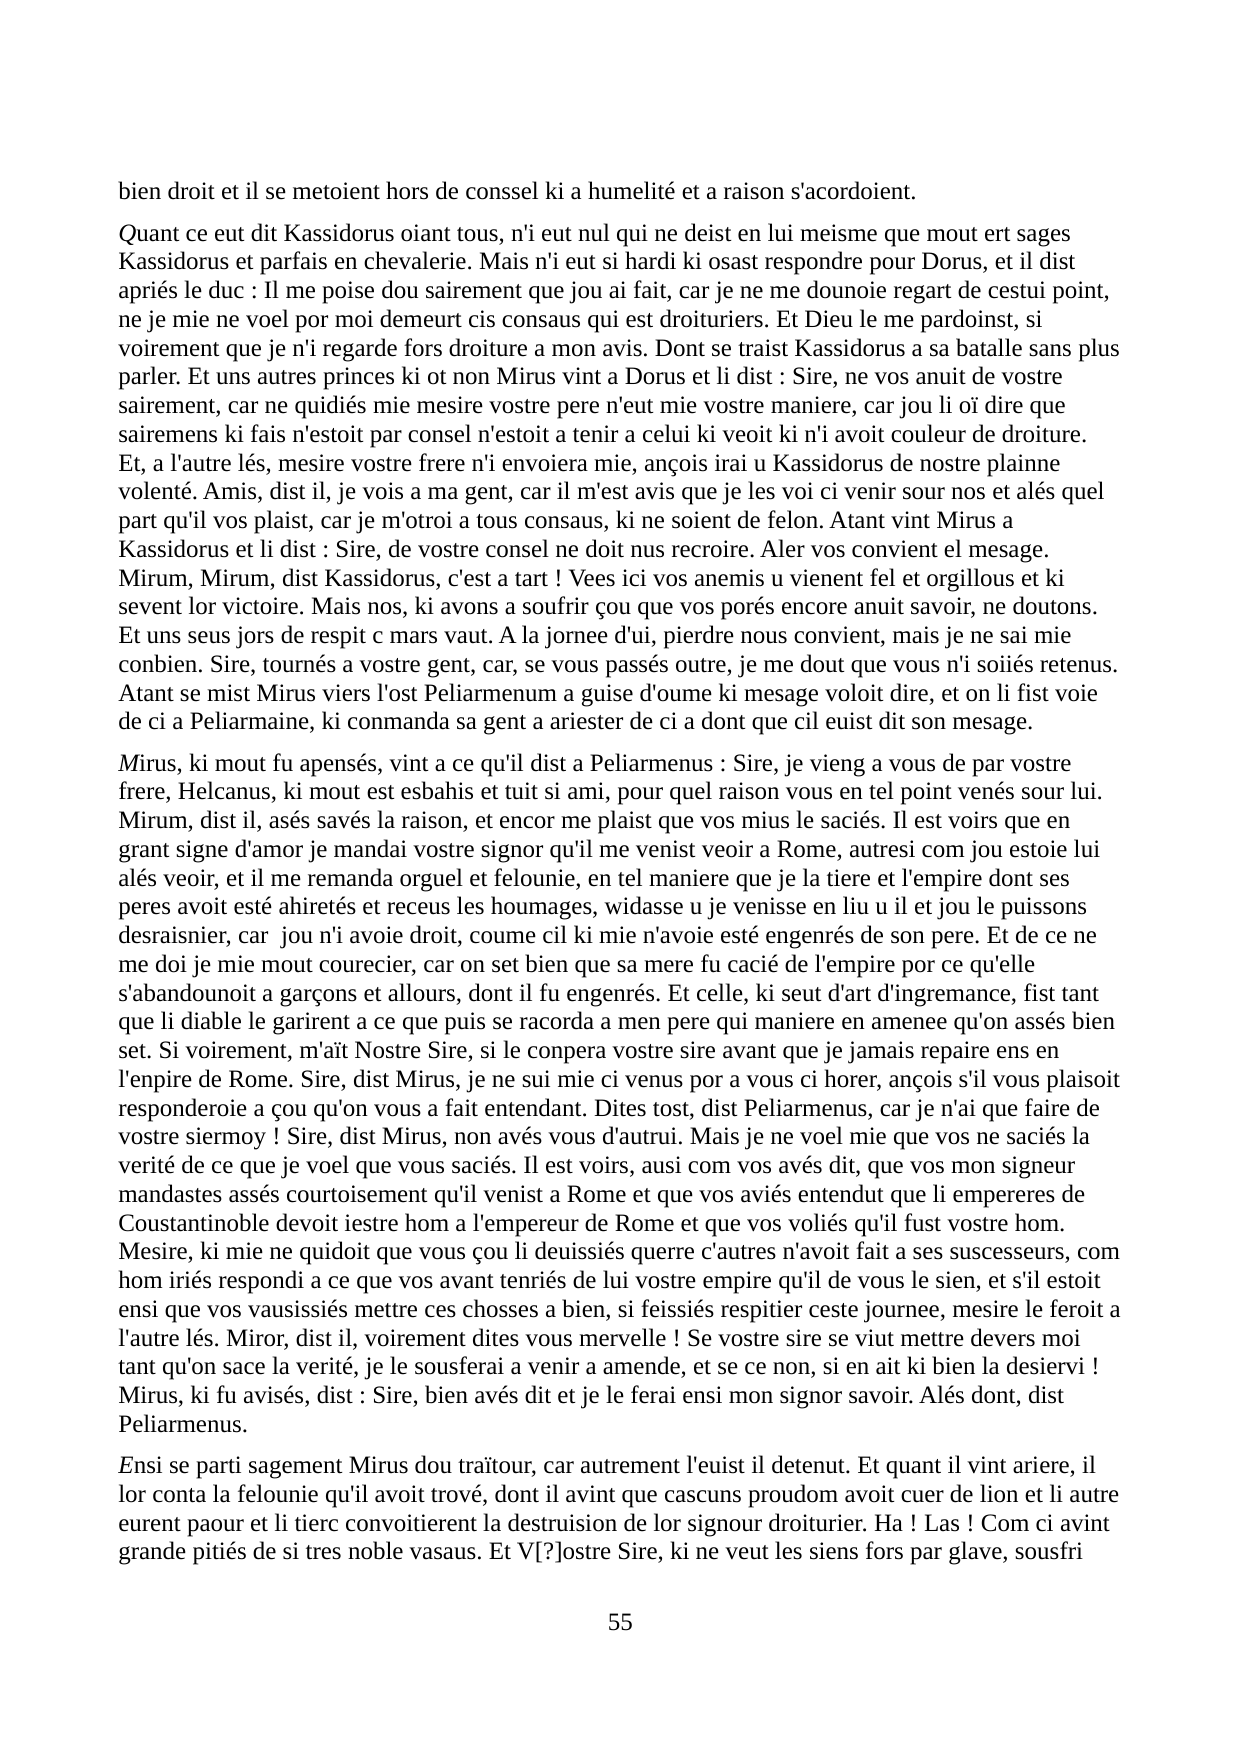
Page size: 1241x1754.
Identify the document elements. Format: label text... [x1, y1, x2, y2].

text Mirus, ki mout fu apensés, vint a ce qu'il dist a Peliarmenus : Sire, je vieng a vous de par vostre frere, Helcanus, ki mout est esbahis et tuit si ami, pour quel raison vous en tel point venés sour lui. Mirum, dist il, asés savés la raison, et encor me plaist que vos mius le saciés. Il est voirs que en grant signe d'amor je mandai vostre signor qu'il me venist veoir a Rome, autresi com jou estoie lui alés veoir, et il me remanda orguel et felounie, en tel maniere que je la tiere et l'empire dont ses peres avoit esté ahiretés et receus les houmages, widasse u je venisse en liu u il et jou le puissons desraisnier, car jou n'i avoie droit, coume cil ki mie n'avoie esté engenrés de son pere. Et de ce ne me doi je mie mout courecier, car on set bien que sa mere fu cacié de l'empire por ce qu'elle s'abandounoit a garçons et allours, dont il fu engenrés. Et celle, ki seut d'art d'ingremance, fist tant que li diable le garirent a ce que puis se racorda a men pere qui maniere en amenee qu'on assés bien set. Si voirement, m'aït Nostre Sire, si le conpera vostre sire avant que je jamais repaire ens en l'enpire de Rome. Sire, dist Mirus, je ne sui mie ci venus por a vous ci horer, ançois s'il vous plaisoit responderoie a çou qu'on vous a fait entendant. Dites tost, dist Peliarmenus, car je n'ai que faire de vostre siermoy ! Sire, dist Mirus, non avés vous d'autrui. Mais je ne voel mie que vos ne saciés la verité de ce que je voel que vous saciés. Il est voirs, ausi com vos avés dit, que vos mon signeur mandastes assés courtoisement qu'il venist a Rome et que vos aviés entendut que li empereres de Coustantinoble devoit iestre hom a l'empereur de Rome et que vos voliés qu'il fust vostre hom. Mesire, ki mie ne quidoit que vous çou li deuissiés querre c'autres n'avoit fait a ses suscesseurs, com hom iriés respondi a ce que vos avant tenriés de lui vostre empire qu'il de vous le sien, et s'il estoit ensi que vos vausissiés mettre ces chosses a bien, si feissiés respitier ceste journee, mesire le feroit a l'autre lés. Miror, dist il, voirement dites vous mervelle ! Se vostre sire se viut mettre devers moi tant qu'on sace la verité, je le sousferai a venir a amende, et se ce non, si en ait ki bien la desiervi ! Mirus, ki fu avisés, dist : Sire, bien avés dit et je le ferai ensi mon signor savoir. Alés dont, dist Peliarmenus. [118, 534, 1122, 1224]
text Ensi se parti sagement Mirus dou traïtour, car autrement l'euist il detenut. Et quant il vint ariere, il lor conta la felounie qu'il avoit trové, dont il avint que cascuns proudom avoit cuer de lion et li autre eurent paour et li tierc convoitierent la destruision de lor signour droiturier. Ha ! Las ! Com ci avint grande pitiés de si tres noble vasaus. Et V[?]ostre Sire, ki ne veut les siens fors par glave, sousfri que ces ii os s'amanevirent de venir emsamble, et vous dirai coment. Dorus, ki bien quidoit tout sourmonter a faire d'armes el conmencement, ne veut soufrir que nus euist la premiere batalle s'il non. Mirus, la seconde. Karus, la tierce. Josias, la quarte. Japhus, la quinte. Et Helcanus fu li estandars. Mardocheus fu li ariere garde, qui maint vallant baroni eut en sa batalle. A l'autre lés eut li marcis de Faboune la premiere. Li vasaus l'autre. Li dus de Pulle, la tierce. Li rois de Sesile, la quarte. Li visquens de Nequiapolis, la quinte. Li marcis de Montir, la vi. Li quants de Prisse, la vii. Peliarmenus fu en l'estandart. Li princes d'Aquilee [118, 1236, 1122, 1553]
text Quant ce eut dit Kassidorus oiant tous, n'i eut nul qui ne deist en lui meisme que mout ert sages Kassidorus et parfais en chevalerie. Mais n'i eut si hardi ki osast respondre pour Dorus, et il dist apriés le duc : Il me poise dou sairement que jou ai fait, car je ne me dounoie regart de cestui point, ne je mie ne voel por moi demeurt cis consaus qui est droituriers. Et Dieu le me pardoinst, si voirement que je n'i regarde fors droiture a mon avis. Dont se traist Kassidorus a sa batalle sans plus parler. Et uns autres princes ki ot non Mirus vint a Dorus et li dist : Sire, ne vos anuit de vostre sairement, car ne quidiés mie mesire vostre pere n'eut mie vostre maniere, car jou li oï dire que sairemens ki fais n'estoit par consel n'estoit a tenir a celui ki veoit ki n'i avoit couleur de droiture. Et, a l'autre lés, mesire vostre frere n'i envoiera mie, ançois irai u Kassidorus de nostre plainne volenté. Amis, dist il, je vois a ma gent, car il m'est avis que je les voi ci venir sour nos et alés quel part qu'il vos plaist, car je m'otroi a tous consaus, ki ne soient de felon. Atant vint Mirus a Kassidorus et li dist : Sire, de vostre consel ne doit nus recroire. Aler vos convient el mesage. Mirum, Mirum, dist Kassidorus, c'est a tart ! Vees ici vos anemis u vienent fel et orgillous et ki sevent lor victoire. Mais nos, ki avons a soufrir çou que vos porés encore anuit savoir, ne doutons. Et uns seus jors de respit c mars vaut. A la jornee d'ui, pierdre nous convient, mais je ne sai mie conbien. Sire, tournés a vostre gent, car, se vous passés outre, je me dout que vous n'i soiiés retenus. Atant se mist Mirus viers l'ost Peliarmenum a guise d'oume ki mesage voloit dire, et on li fist voie de ci a Peliarmaine, ki conmanda sa gent a ariester de ci a dont que cil euist dit son mesage. [118, 176, 1122, 521]
